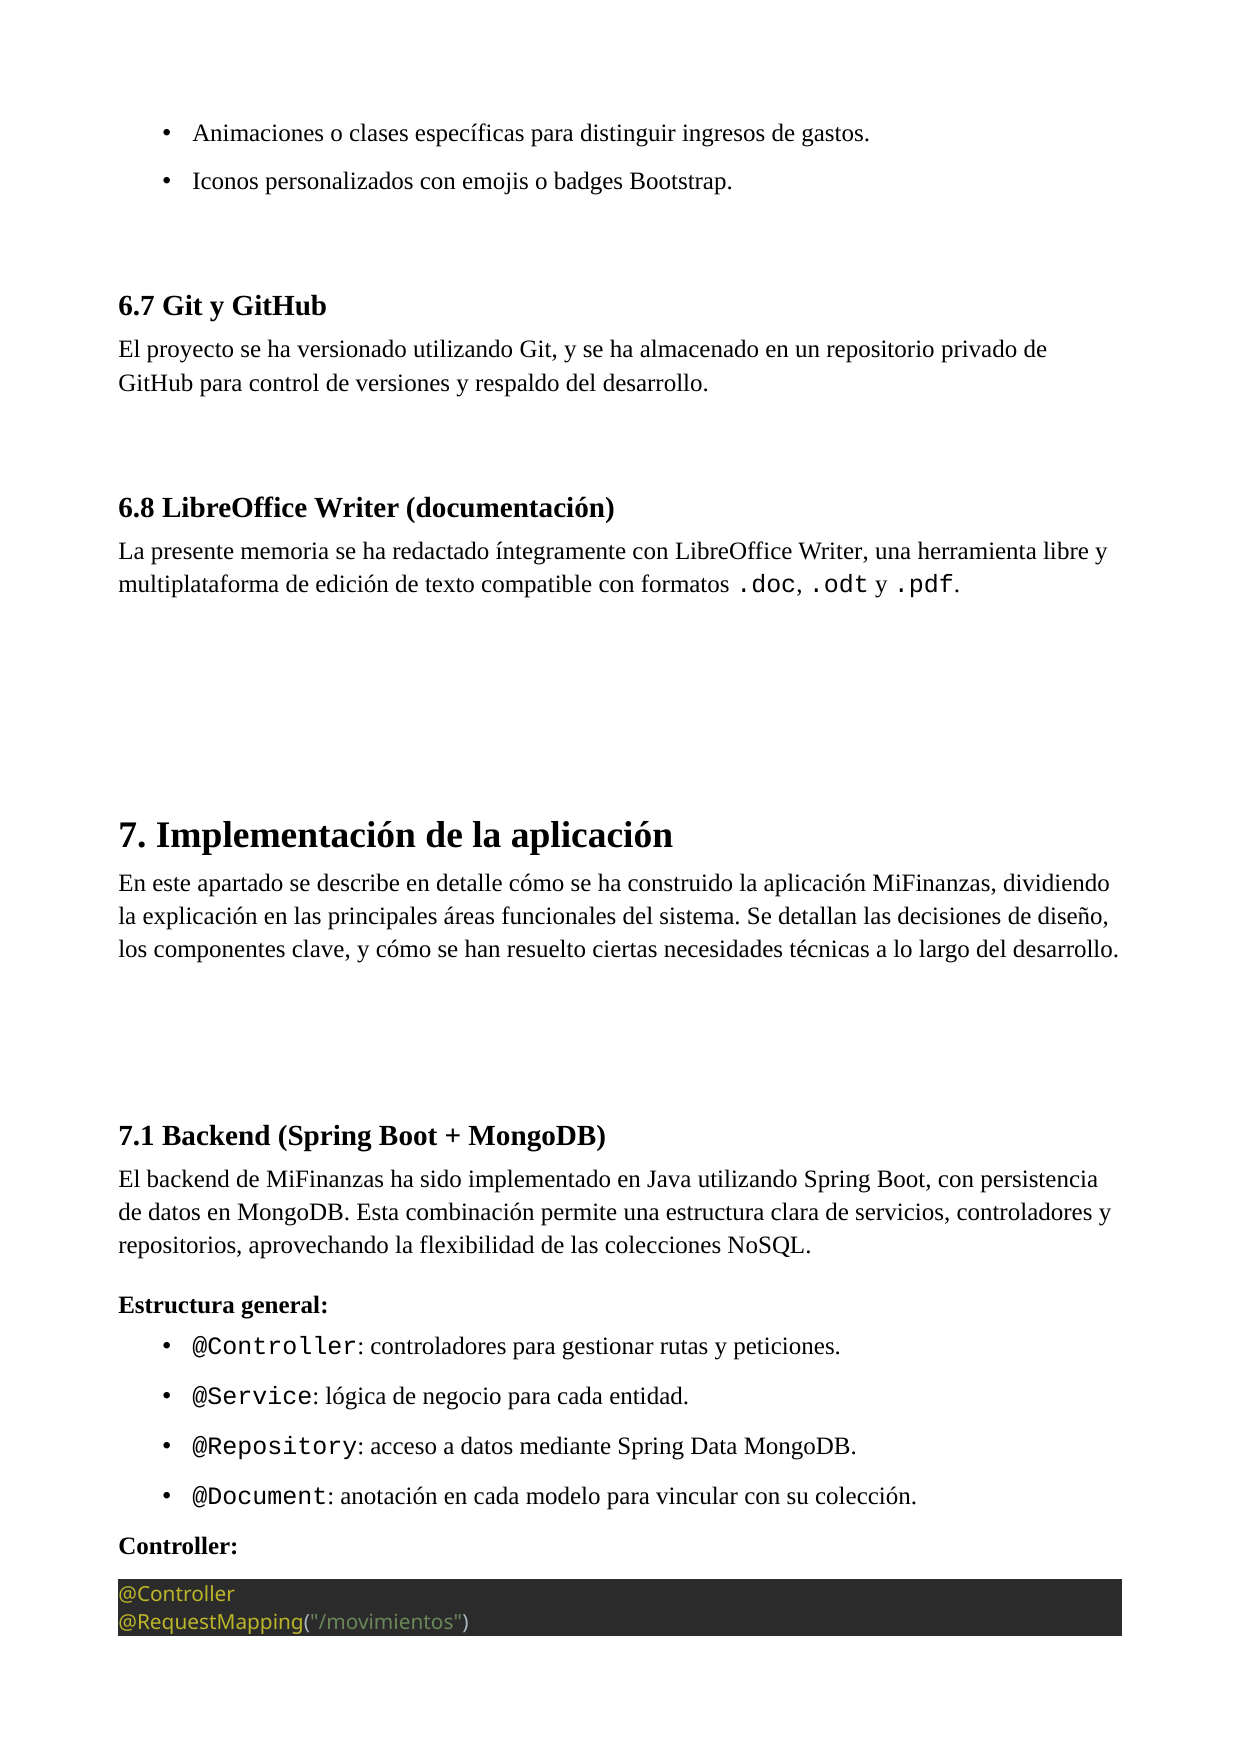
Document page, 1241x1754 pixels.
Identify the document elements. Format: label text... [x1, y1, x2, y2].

list @Service: lógica de negocio para cada entidad. [162, 1381, 1122, 1412]
list @Controller: controladores para gestionar rutas y peticiones. [162, 1331, 1122, 1362]
list @Repository: acceso a datos mediante Spring Data MongoDB. [162, 1431, 1122, 1462]
subtitle Estructura general: [118, 1290, 1122, 1319]
subtitle 7. Implementación de la aplicación [118, 813, 1122, 856]
list @Document: anotación en cada modelo para vincular con su colección. [162, 1481, 1122, 1512]
text El backend de MiFinanzas ha sido implementado en Java utilizando Spring Boot, con persistencia de datos en MongoDB. Esta combinación permite una estructura clara de servicios, controladores y repositorios, aprovechando la flexibilidad de las colecciones NoSQL. [118, 1164, 1122, 1259]
text En este apartado se describe en detalle cómo se ha construido la aplicación MiFinanzas, dividiendo la explicación en las principales áreas funcionales del sistema. Se detallan las decisiones de diseño, los componentes clave, y cómo se han resuelto ciertas necesidades técnicas a lo largo del desarrollo. [118, 868, 1122, 963]
list Animaciones o clases específicas para distinguir ingresos de gastos. [162, 118, 1122, 147]
text Controller: [118, 1531, 1122, 1560]
text La presente memoria se ha redactado íntegramente con LibreOffice Writer, una herramienta libre y multiplataforma de edición de texto compatible con formatos .doc, .odt y .pdf. [118, 536, 1122, 600]
text El proyecto se ha versionado utilizando Git, y se ha almacenado en un repositorio privado de GitHub para control de versiones y respaldo del desarrollo. [118, 334, 1122, 396]
subtitle 7.1 Backend (Spring Boot + MongoDB) [118, 1118, 1122, 1151]
list Iconos personalizados con emojis o badges Bootstrap. [162, 166, 1122, 194]
text @Controller @RequestMapping("/movimientos") [118, 1579, 1122, 1636]
subtitle 6.7 Git y GitHub [118, 288, 1122, 322]
subtitle 6.8 LibreOffice Writer (documentación) [118, 490, 1122, 524]
